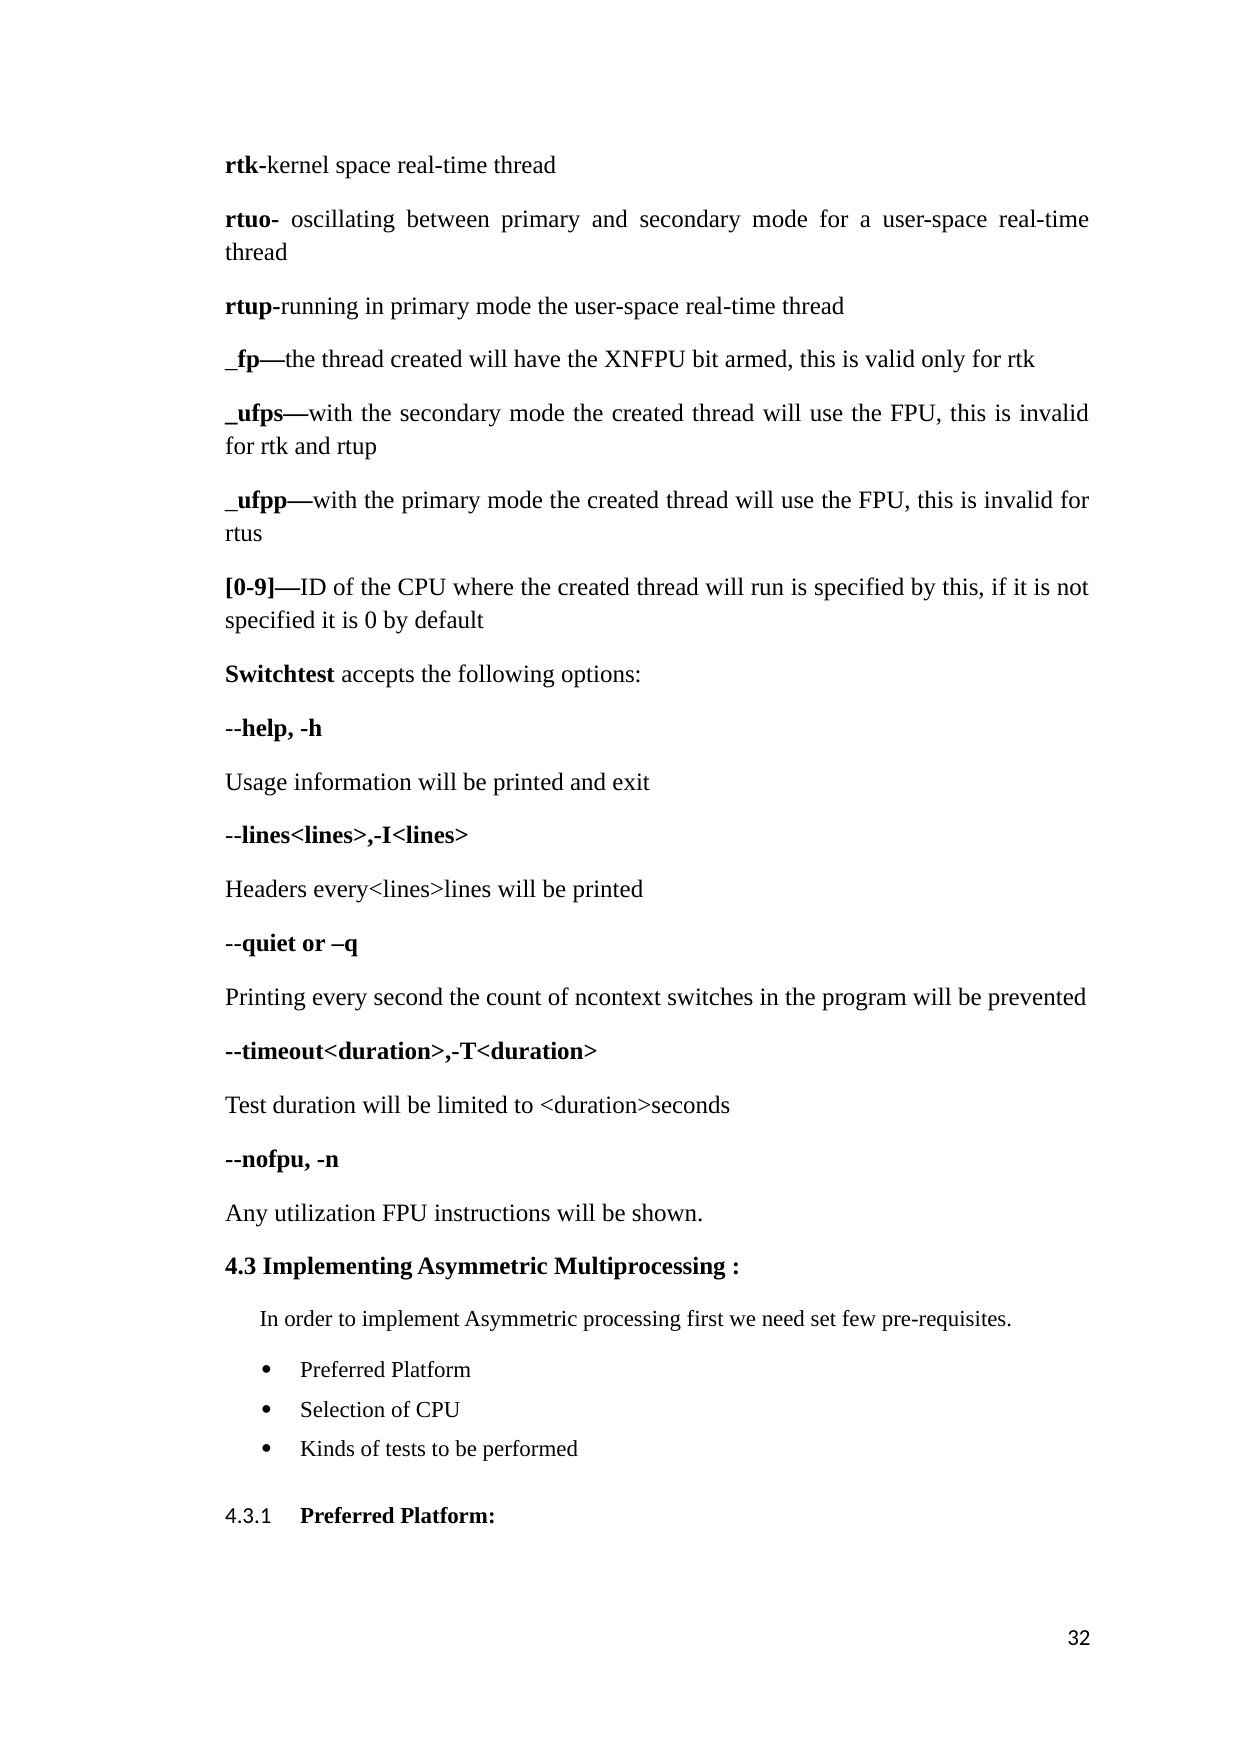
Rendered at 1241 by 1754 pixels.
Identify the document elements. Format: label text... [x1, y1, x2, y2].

text rtup-running in primary mode the user-space real-time thread [225, 291, 1090, 319]
text Switchtest accepts the following options: [225, 659, 1090, 688]
text In order to implement Asymmetric processing first we need set few pre-requisites. [225, 1305, 1090, 1332]
text _ufps—with the secondary mode the created thread will use the FPU, this is invalid for rtk and rtup [225, 398, 1090, 460]
text --lines<lines>,-I<lines> [225, 821, 1090, 849]
text --help, -h [225, 713, 1090, 742]
text Usage information will be printed and exit [225, 767, 1090, 796]
subtitle 4.3 Implementing Asymmetric Multiprocessing : [225, 1251, 1090, 1280]
list Kinds of tests to be performed [262, 1435, 1090, 1462]
text Headers every<lines>lines will be printed [225, 874, 1090, 903]
list Selection of CPU [262, 1396, 1090, 1422]
list Preferred Platform [262, 1356, 1090, 1383]
text --quiet or –q [225, 928, 1090, 957]
text rtk-kernel space real-time thread [225, 150, 1090, 179]
text Printing every second the count of ncontext switches in the program will be prevented [225, 982, 1090, 1011]
text --nofpu, -n [225, 1144, 1090, 1172]
text [0-9]—ID of the CPU where the created thread will run is specified by this, if it is not specified it is 0 by default [225, 572, 1090, 634]
text _fp—the thread created will have the XNFPU bit armed, this is valid only for rtk [225, 344, 1090, 373]
list Preferred Platform: [225, 1501, 1090, 1529]
text _ufpp—with the primary mode the created thread will use the FPU, this is invalid for rtus [225, 485, 1090, 547]
text Test duration will be limited to <duration>seconds [225, 1090, 1090, 1119]
text --timeout<duration>,-T<duration> [225, 1036, 1090, 1065]
text rtuo- oscillating between primary and secondary mode for a user-space real-time thread [225, 204, 1090, 266]
text Any utilization FPU instructions will be shown. [225, 1198, 1090, 1226]
